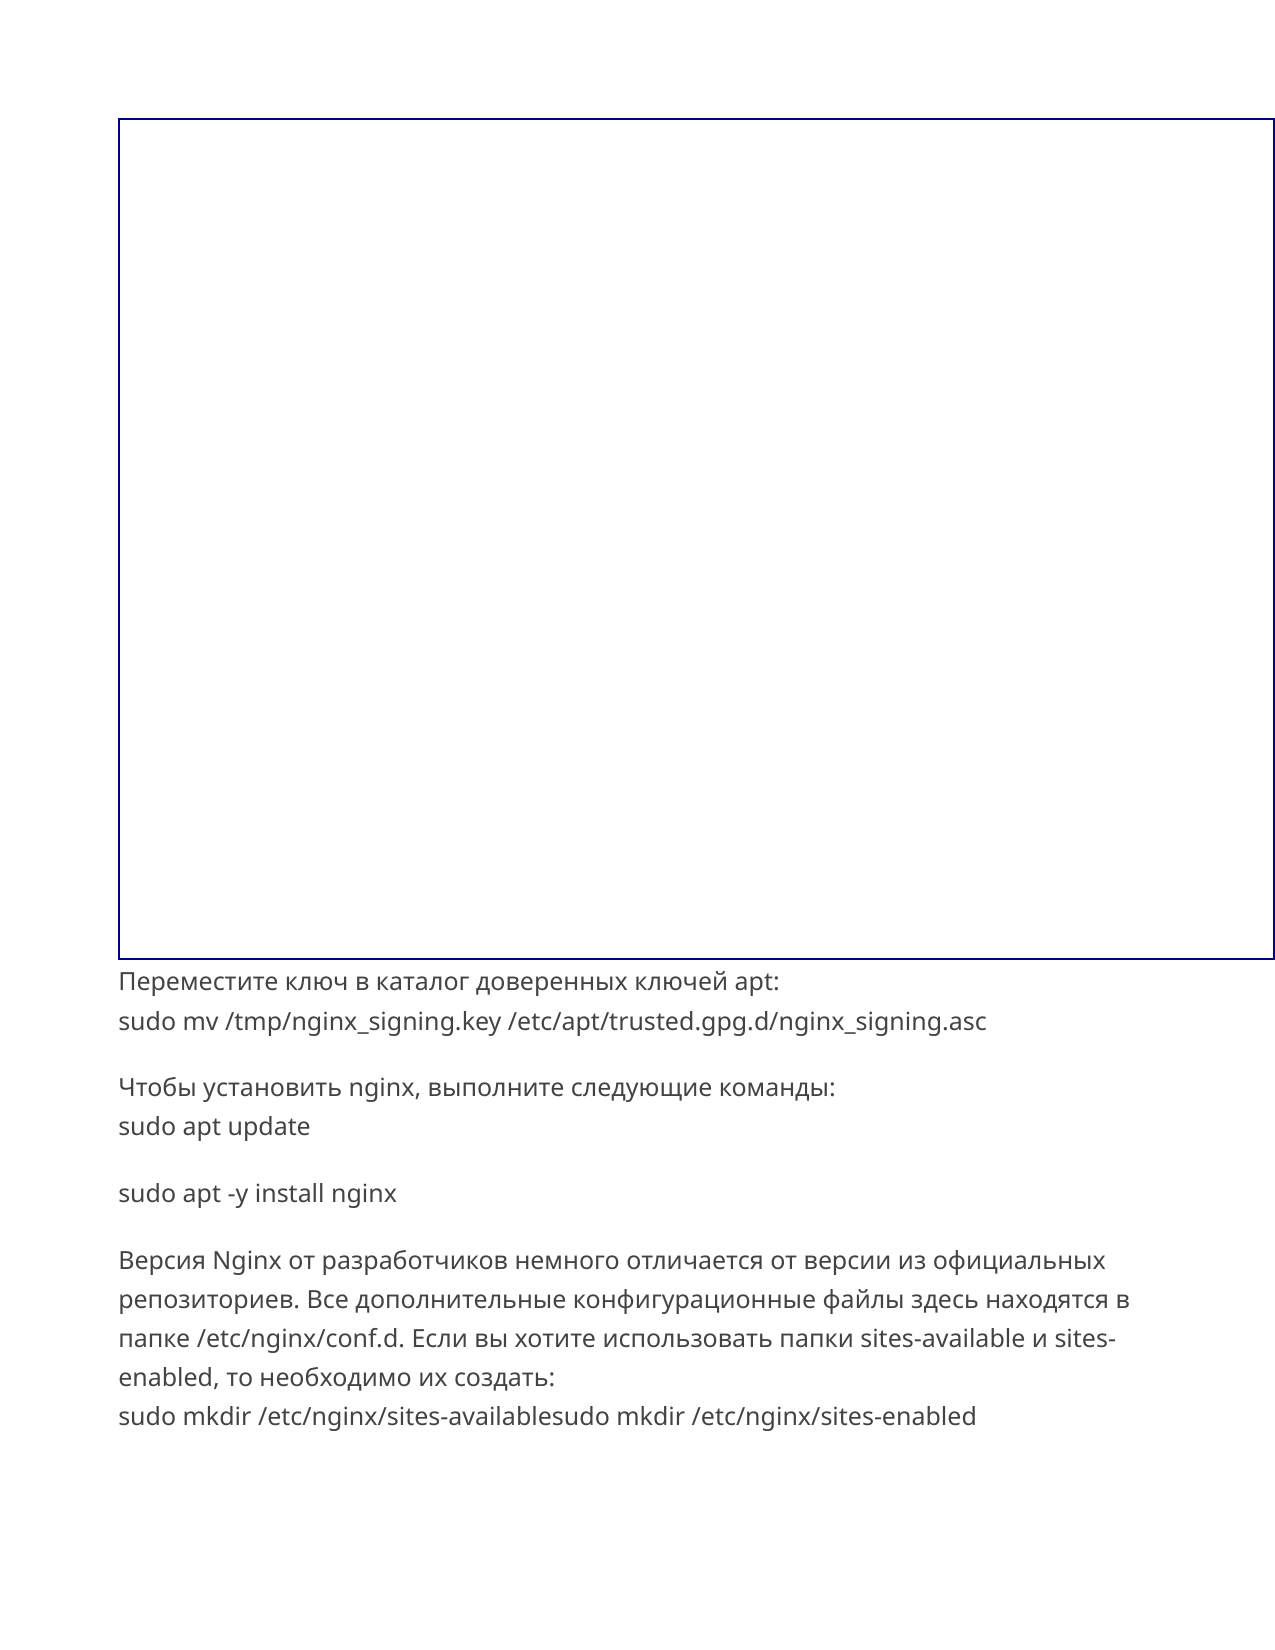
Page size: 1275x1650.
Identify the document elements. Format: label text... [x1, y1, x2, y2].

text sudo mv /tmp/nginx_signing.key /etc/apt/trusted.gpg.d/nginx_signing.asc [118, 1003, 1157, 1037]
text sudo apt -y install nginx [118, 1176, 1157, 1210]
text Чтобы установить nginx, выполните следующие команды: [118, 1070, 1157, 1104]
text sudo mkdir /etc/nginx/sites-availablesudo mkdir /etc/nginx/sites-enabled [118, 1399, 1157, 1433]
text Переместите ключ в каталог доверенных ключей apt: [118, 964, 1157, 998]
text sudo apt update [118, 1109, 1157, 1143]
text Версия Nginx от разработчиков немного отличается от версии из официальных репозиториев. Все дополнительные конфигурационные файлы здесь находятся в папке /etc/nginx/conf.d. Если вы хотите использовать папки sites-available и sites-enabled, то необходимо их создать: [118, 1242, 1157, 1394]
